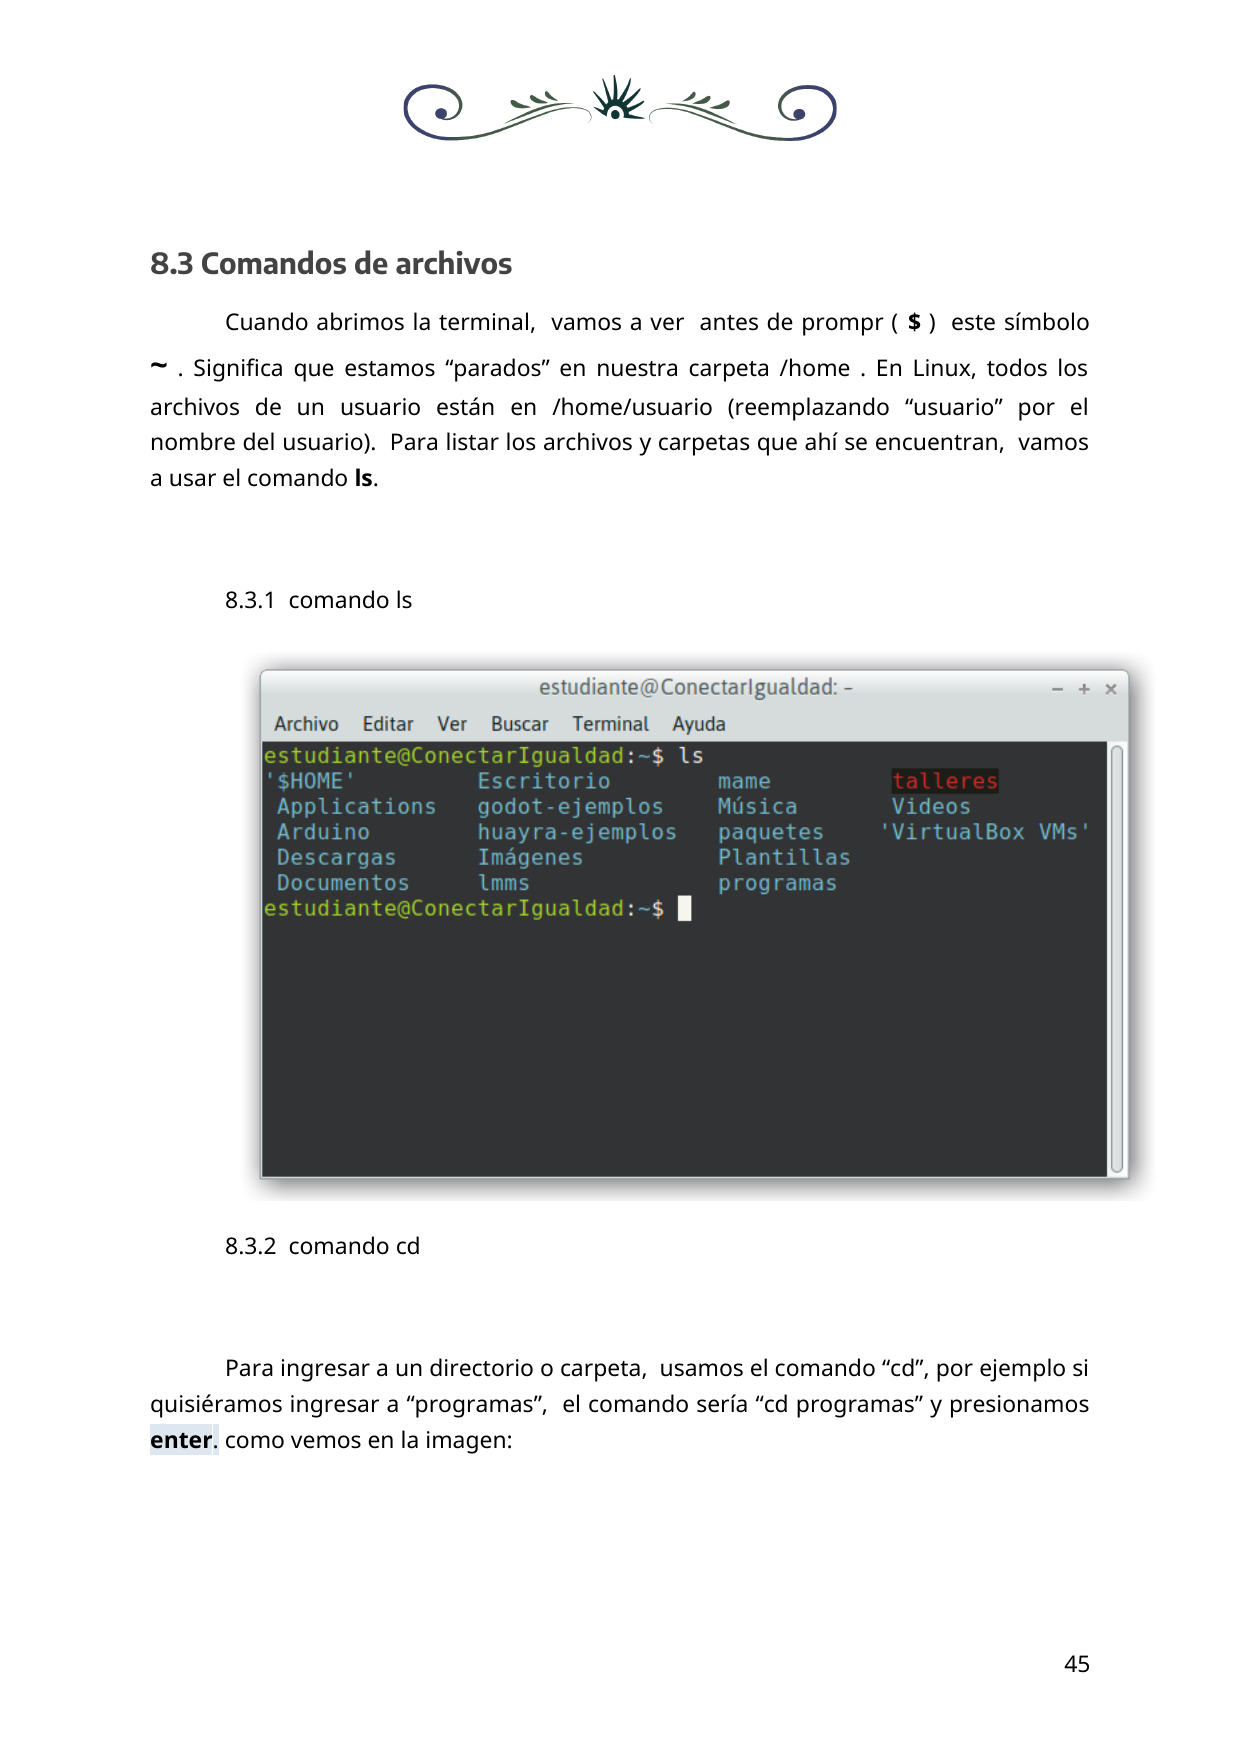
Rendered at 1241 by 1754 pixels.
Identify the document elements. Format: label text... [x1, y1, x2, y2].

picture [225, 644, 1166, 1201]
text Para ingresar a un directorio o carpeta, usamos el comando “cd”, por ejemplo si quisiéramos ingresar a “programas”, el comando sería “cd programas” y presionamos enter. como vemos en la imagen: [150, 1352, 1090, 1455]
text 8.3.2 comando cd [150, 1230, 1090, 1261]
text Cuando abrimos la terminal, vamos a ver antes de prompr ( $ ) este símbolo ~ . Significa que estamos “parados” en nuestra carpeta /home . En Linux, todos los archivos de un usuario están en /home/usuario (reemplazando “usuario” por el nombre del usuario). Para listar los archivos y carpetas que ahí se encuentran, vamos a usar el comando ls. [150, 306, 1090, 493]
subtitle 8.3 Comandos de archivos [150, 244, 1090, 281]
text 8.3.1 comando ls [150, 584, 1090, 615]
picture [403, 75, 837, 141]
